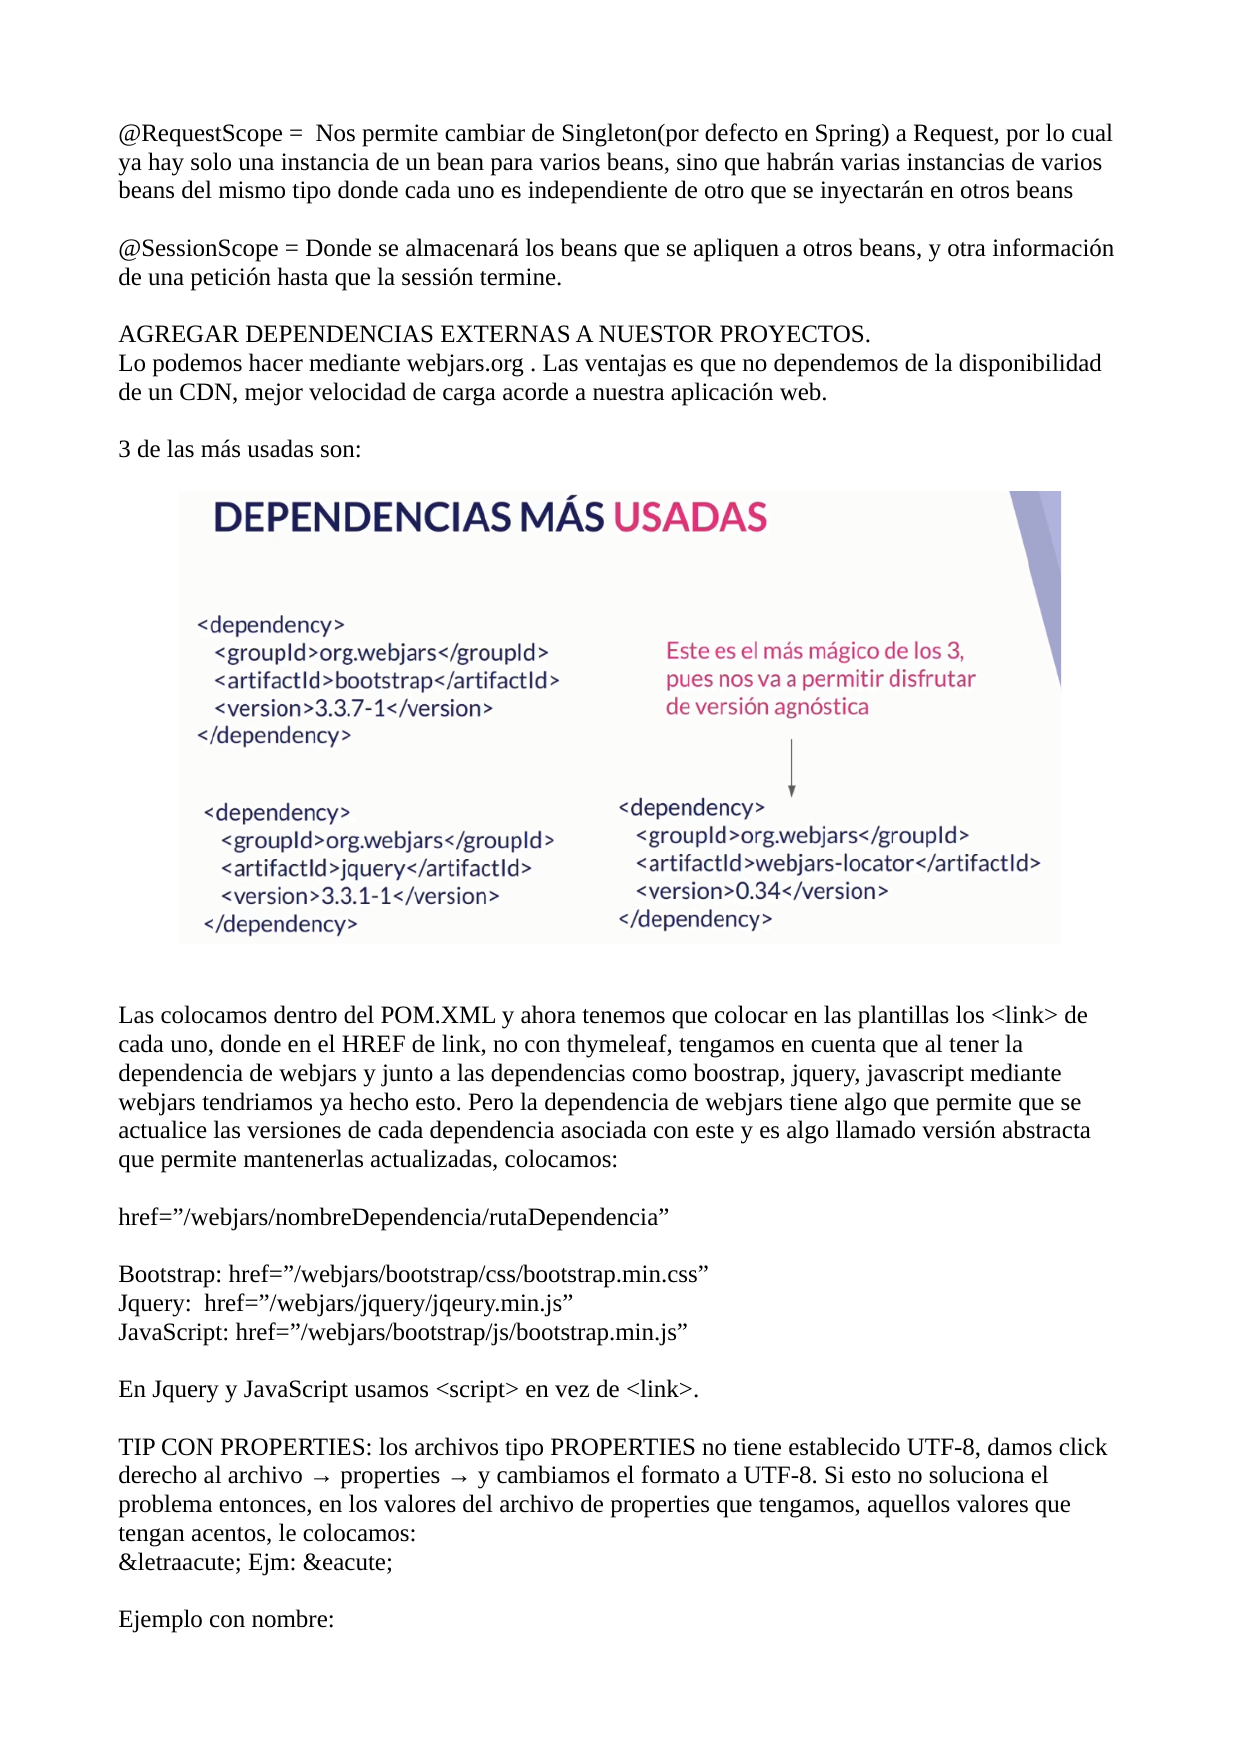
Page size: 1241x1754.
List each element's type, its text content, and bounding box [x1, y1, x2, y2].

text Las colocamos dentro del POM.XML y ahora tenemos que colocar en las plantillas los <link> de cada uno, donde en el HREF de link, no con thymeleaf, tengamos en cuenta que al tener la dependencia de webjars y junto a las dependencias como boostrap, jquery, javascript mediante webjars tendriamos ya hecho esto. Pero la dependencia de webjars tiene algo que permite que se actualice las versiones de cada dependencia asociada con este y es algo llamado versión abstracta que permite mantenerlas actualizadas, colocamos: [118, 1001, 1122, 1173]
text @RequestScope = Nos permite cambiar de Singleton(por defecto en Spring) a Request, por lo cual ya hay solo una instancia de un bean para varios beans, sino que habrán varias instancias de varios beans del mismo tipo donde cada uno es independiente de otro que se inyectarán en otros beans [118, 118, 1122, 204]
text TIP CON PROPERTIES: los archivos tipo PROPERTIES no tiene establecido UTF-8, damos click derecho al archivo → properties → y cambiamos el formato a UTF-8. Si esto no soluciona el problema entonces, en los valores del archivo de properties que tengamos, aquellos valores que tengan acentos, le colocamos: [118, 1432, 1122, 1547]
text Ejemplo con nombre: [118, 1604, 1122, 1633]
text &letraacute; Ejm: &eacute; [118, 1547, 1122, 1576]
text En Jquery y JavaScript usamos <script> en vez de <link>. [118, 1374, 1122, 1403]
text Bootstrap: href=”/webjars/bootstrap/css/bootstrap.min.css” [118, 1259, 1122, 1288]
text href=”/webjars/nombreDependencia/rutaDependencia” [118, 1202, 1122, 1231]
text @SessionScope = Donde se almacenará los beans que se apliquen a otros beans, y otra información de una petición hasta que la sessión termine. [118, 233, 1122, 291]
text JavaScript: href=”/webjars/bootstrap/js/bootstrap.min.js” [118, 1317, 1122, 1346]
text 3 de las más usadas son: [118, 434, 1122, 463]
text Jquery: href=”/webjars/jquery/jqeury.min.js” [118, 1288, 1122, 1317]
text Lo podemos hacer mediante webjars.org . Las ventajas es que no dependemos de la disponibilidad de un CDN, mejor velocidad de carga acorde a nuestra aplicación web. [118, 348, 1122, 406]
text AGREGAR DEPENDENCIAS EXTERNAS A NUESTOR PROYECTOS. [118, 319, 1122, 348]
